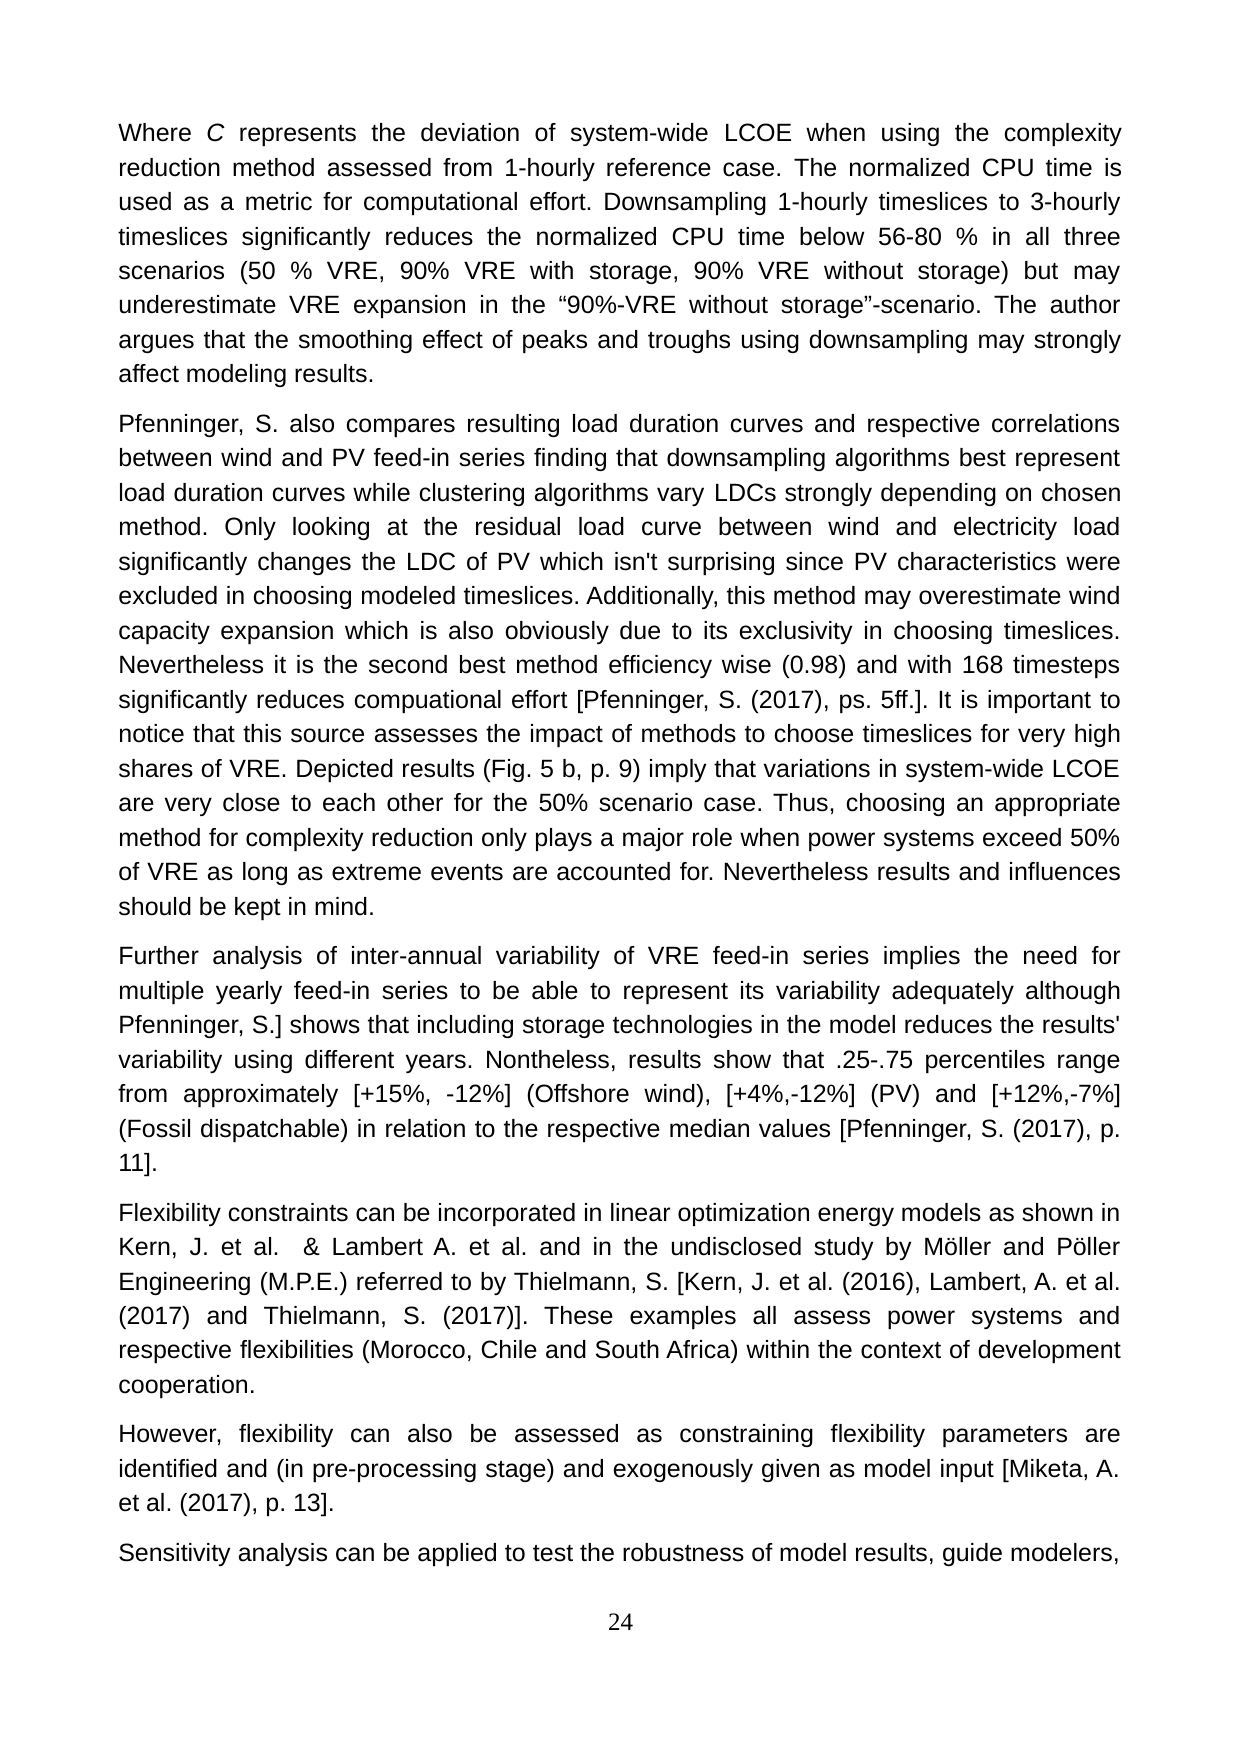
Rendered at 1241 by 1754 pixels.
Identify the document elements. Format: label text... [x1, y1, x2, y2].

text Pfenninger, S. also compares resulting load duration curves and respective correlations between wind and PV feed-in series finding that downsampling algorithms best represent load duration curves while clustering algorithms vary LDCs strongly depending on chosen method. Only looking at the residual load curve between wind and electricity load significantly changes the LDC of PV which isn't surprising since PV characteristics were excluded in choosing modeled timeslices. Additionally, this method may overestimate wind capacity expansion which is also obviously due to its exclusivity in choosing timeslices. Nevertheless it is the second best method efficiency wise (0.98) and with 168 timesteps significantly reduces compuational effort [Pfenninger, S. (2017), ps. 5ff.]. It is important to notice that this source assesses the impact of methods to choose timeslices for very high shares of VRE. Depicted results (Fig. 5 b, p. 9) imply that variations in system-wide LCOE are very close to each other for the 50% scenario case. Thus, choosing an appropriate method for complexity reduction only plays a major role when power systems exceed 50% of VRE as long as extreme events are accounted for. Nevertheless results and influences should be kept in mind. [118, 409, 1122, 920]
text Sensitivity analysis can be applied to test the robustness of model results, guide modelers, [118, 1538, 1122, 1567]
text Flexibility constraints can be incorporated in linear optimization energy models as shown in Kern, J. et al. & Lambert A. et al. and in the undisclosed study by Möller and Pöller Engineering (M.P.E.) referred to by Thielmann, S. [Kern, J. et al. (2016), Lambert, A. et al. (2017) and Thielmann, S. (2017)]. These examples all assess power systems and respective flexibilities (Morocco, Chile and South Africa) within the context of development cooperation. [118, 1197, 1122, 1399]
text However, flexibility can also be assessed as constraining flexibility parameters are identified and (in pre-processing stage) and exogenously given as model input [Miketa, A. et al. (2017), p. 13]. [118, 1419, 1122, 1517]
text Where C represents the deviation of system-wide LCOE when using the complexity reduction method assessed from 1-hourly reference case. The normalized CPU time is used as a metric for computational effort. Downsampling 1-hourly timeslices to 3-hourly timeslices significantly reduces the normalized CPU time below 56-80 % in all three scenarios (50 % VRE, 90% VRE with storage, 90% VRE without storage) but may underestimate VRE expansion in the “90%-VRE without storage”-scenario. The author argues that the smoothing effect of peaks and troughs using downsampling may strongly affect modeling results. [118, 118, 1122, 388]
text Further analysis of inter-annual variability of VRE feed-in series implies the need for multiple yearly feed-in series to be able to represent its variability adequately although Pfenninger, S.] shows that including storage technologies in the model reduces the results' variability using different years. Nontheless, results show that .25-.75 percentiles range from approximately [+15%, -12%] (Offshore wind), [+4%,-12%] (PV) and [+12%,-7%] (Fossil dispatchable) in relation to the respective median values [Pfenninger, S. (2017), p. 11]. [118, 941, 1122, 1177]
